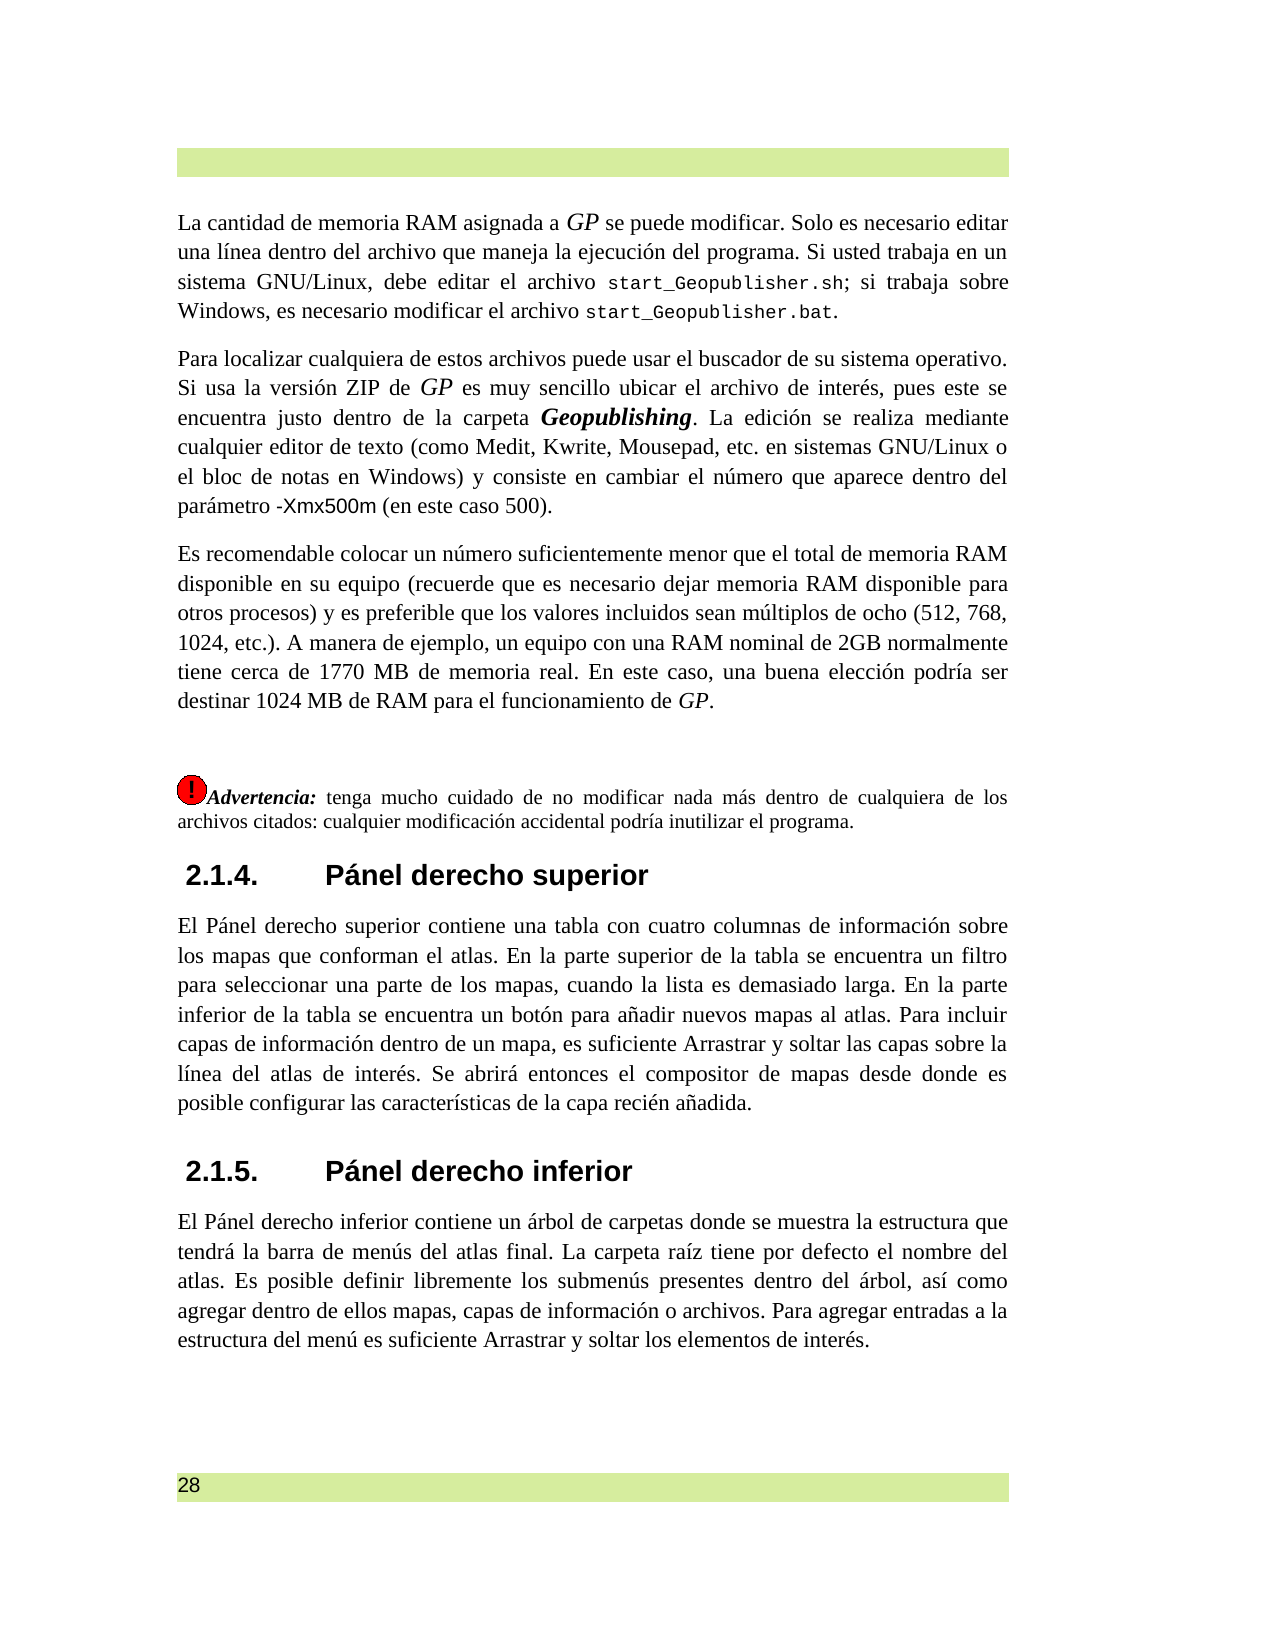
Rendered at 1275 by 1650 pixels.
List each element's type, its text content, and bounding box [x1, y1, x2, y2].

text El Pánel derecho inferior contiene un árbol de carpetas donde se muestra la estructura que tendrá la barra de menús del atlas final. La carpeta raíz tiene por defecto el nombre del atlas. Es posible definir libremente los submenús presentes dentro del árbol, así como agregar dentro de ellos mapas, capas de información o archivos. Para agregar entradas a la estructura del menú es suficiente Arrastrar y soltar los elementos de interés. [177, 1206, 1009, 1353]
text Es recomendable colocar un número suficientemente menor que el total de memoria RAM disponible en su equipo (recuerde que es necesario dejar memoria RAM disponible para otros procesos) y es preferible que los valores incluidos sean múltiplos de ocho (512, 768, 1024, etc.). A manera de ejemplo, un equipo con una RAM nominal de 2GB normalmente tiene cerca de 1770 MB de memoria real. En este caso, una buena elección podría ser destinar 1024 MB de RAM para el funcionamiento de GP. [177, 538, 1009, 715]
text La cantidad de memoria RAM asignada a GP se puede modificar. Solo es necesario editar una línea dentro del archivo que maneja la ejecución del programa. Si usted trabaja en un sistema GNU/Linux, debe editar el archivo start_Geopublisher.sh; si trabaja sobre Windows, es necesario modificar el archivo start_Geopublisher.bat. [177, 207, 1009, 324]
text Advertencia: tenga mucho cuidado de no modificar nada más dentro de cualquiera de los archivos citados: cualquier modificación accidental podría inutilizar el programa. [177, 775, 1009, 833]
subtitle Pánel derecho inferior [177, 1154, 1009, 1188]
text El Pánel derecho superior contiene una tabla con cuatro columnas de información sobre los mapas que conforman el atlas. En la parte superior de la tabla se encuentra un filtro para seleccionar una parte de los mapas, cuando la lista es demasiado larga. En la parte inferior de la tabla se encuentra un botón para añadir nuevos mapas al atlas. Para incluir capas de información dentro de un mapa, es suficiente Arrastrar y soltar las capas sobre la línea del atlas de interés. Se abrirá entonces el compositor de mapas desde donde es posible configurar las características de la capa recién añadida. [177, 910, 1009, 1117]
text Para localizar cualquiera de estos archivos puede usar el buscador de su sistema operativo. Si usa la versión ZIP de GP es muy sencillo ubicar el archivo de interés, pues este se encuentra justo dentro de la carpeta Geopublishing. La edición se realiza mediante cualquier editor de texto (como Medit, Kwrite, Mousepad, etc. en sistemas GNU/Linux o el bloc de notas en Windows) y consiste en cambiar el número que aparece dentro del parámetro -Xmx500m (en este caso 500). [177, 343, 1009, 520]
subtitle Pánel derecho superior [177, 858, 1009, 892]
